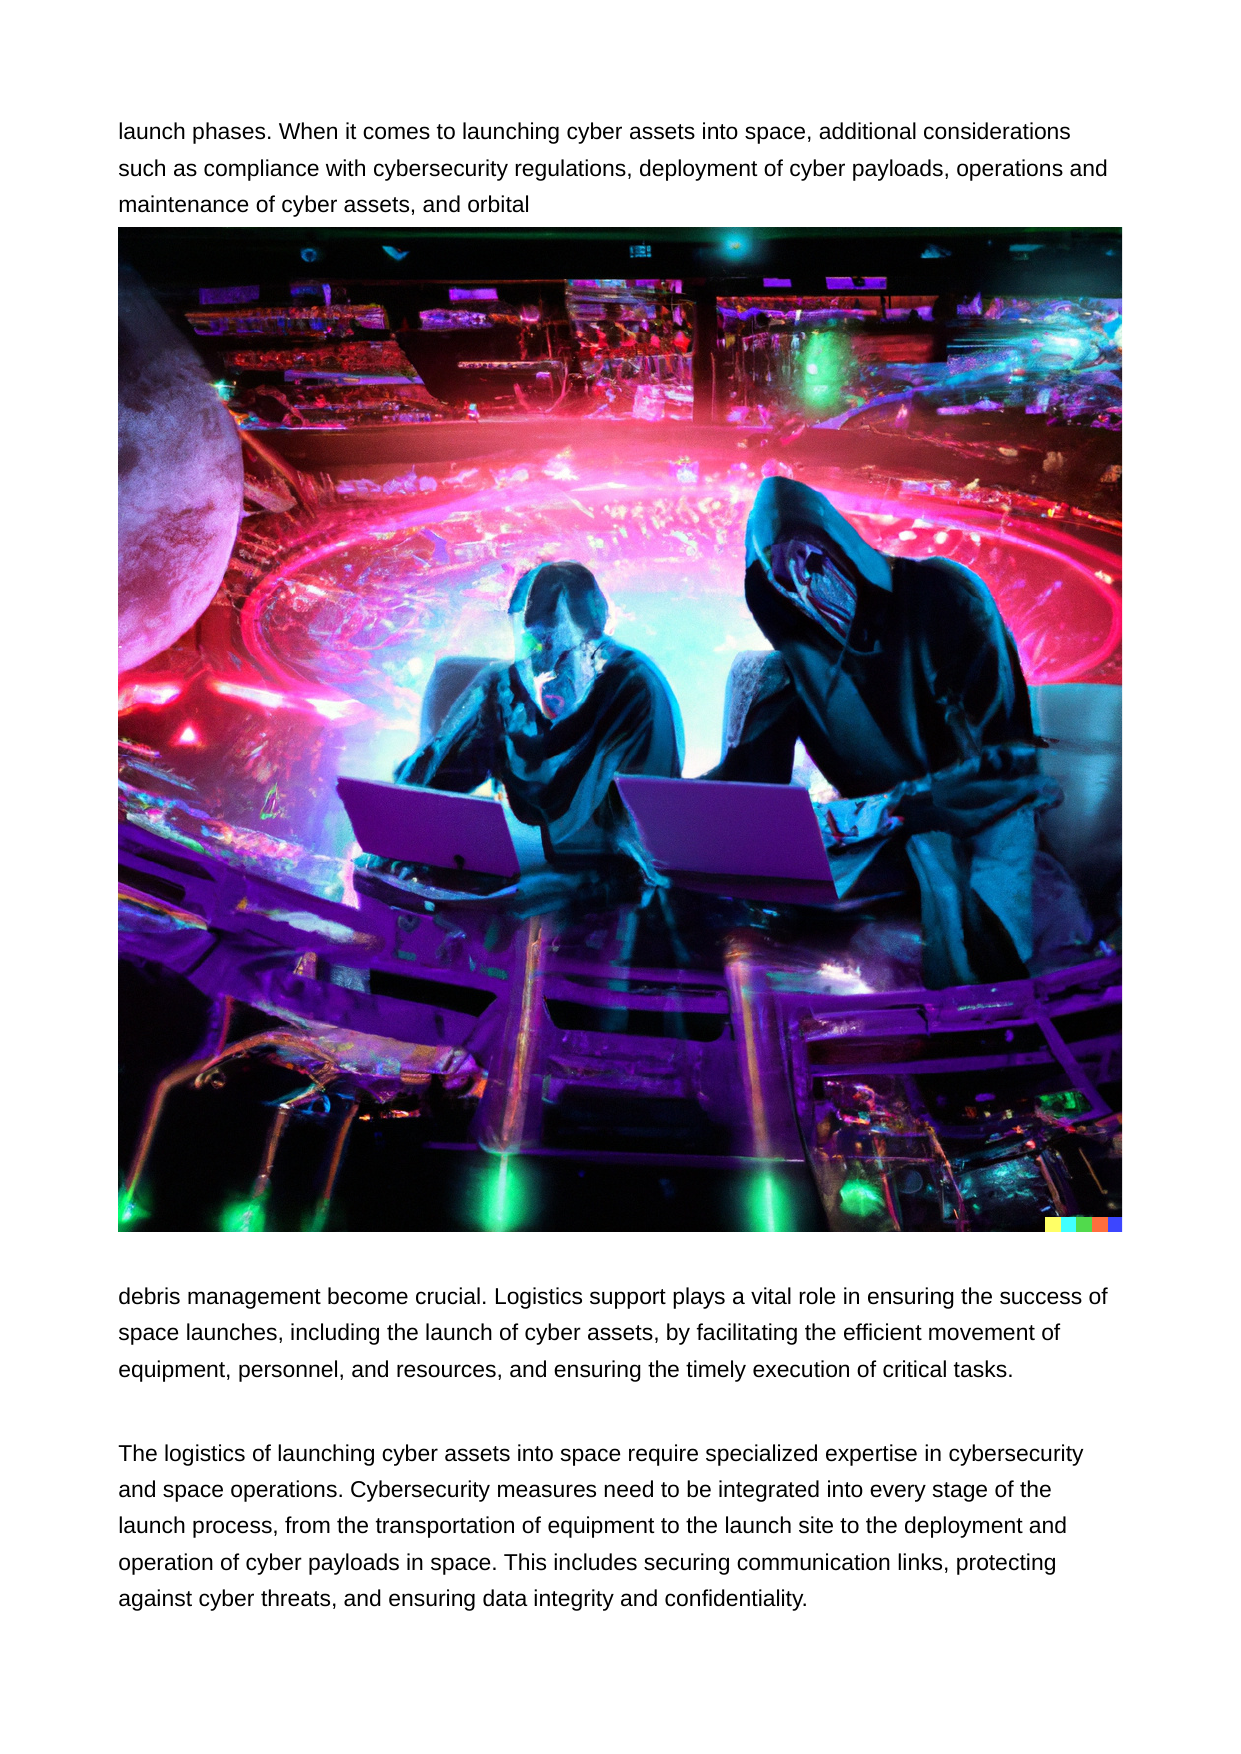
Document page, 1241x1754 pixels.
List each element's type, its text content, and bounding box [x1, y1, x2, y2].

text launch phases. When it comes to launching cyber assets into space, additional considerations such as compliance with cybersecurity regulations, deployment of cyber payloads, operations and maintenance of cyber assets, and orbital [118, 118, 1122, 217]
text debris management become crucial. Logistics support plays a vital role in ensuring the success of space launches, including the launch of cyber assets, by facilitating the efficient movement of equipment, personnel, and resources, and ensuring the timely execution of critical tasks. [118, 1283, 1122, 1382]
text The logistics of launching cyber assets into space require specialized expertise in cybersecurity and space operations. Cybersecurity measures need to be integrated into every stage of the launch process, from the transportation of equipment to the launch site to the deployment and operation of cyber payloads in space. This includes securing communication links, protecting against cyber threats, and ensuring data integrity and confidentiality. [118, 1440, 1122, 1611]
picture [118, 227, 1123, 1232]
